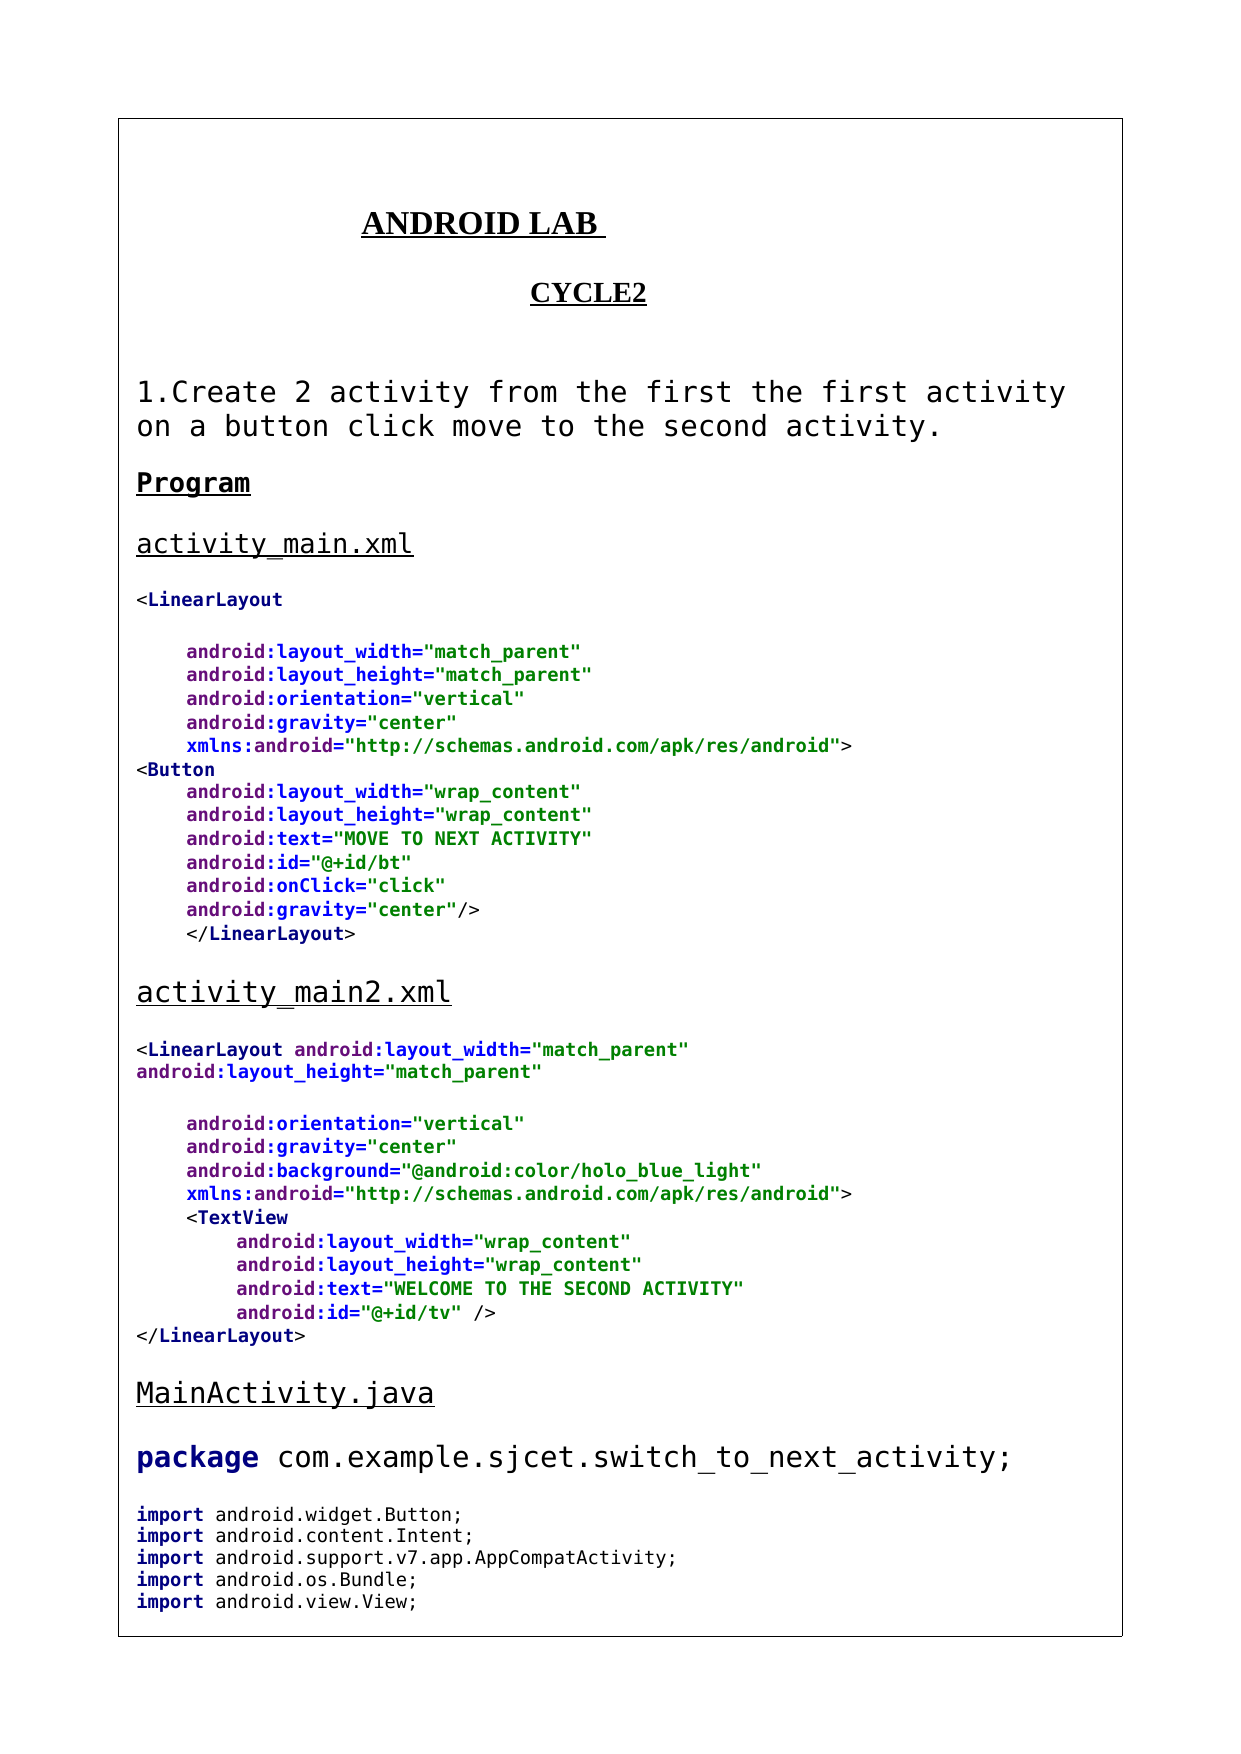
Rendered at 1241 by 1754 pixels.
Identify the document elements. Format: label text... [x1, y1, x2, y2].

text android:background="@android:color/holo_blue_light" [136, 1160, 1104, 1183]
text </LinearLayout> [136, 1325, 1104, 1347]
text android:gravity="center" [136, 1136, 1104, 1160]
text import android.widget.Button; [136, 1503, 1104, 1525]
text import android.view.View; [136, 1591, 1104, 1613]
text <TextView [136, 1207, 1104, 1231]
text android:layout_height="match_parent" [136, 664, 1104, 688]
text android:gravity="center" [136, 712, 1104, 735]
text android:id="@+id/bt" [136, 852, 1104, 875]
text android:layout_height="wrap_content" [136, 1254, 1104, 1278]
text ANDROID LAB [136, 203, 1104, 242]
text android:layout_width="wrap_content" [136, 1231, 1104, 1254]
text <LinearLayout android:layout_width="match_parent" android:layout_height="match_parent" [136, 1039, 1104, 1083]
text Program [136, 467, 1104, 499]
text android:orientation="vertical" [136, 1112, 1104, 1136]
text package com.example.sjcet.switch_to_next_activity; [136, 1440, 1104, 1474]
text android:onClick="click" [136, 875, 1104, 899]
text 1.Create 2 activity from the first the first activity on a button click move to the second activity. [136, 376, 1104, 444]
text android:text="MOVE TO NEXT ACTIVITY" [136, 828, 1104, 852]
text android:text="WELCOME TO THE SECOND ACTIVITY" [136, 1278, 1104, 1302]
text android:layout_width="wrap_content" [136, 781, 1104, 804]
text android:layout_height="wrap_content" [136, 804, 1104, 828]
text xmlns:android="http://schemas.android.com/apk/res/android"> [136, 735, 1104, 759]
text <LinearLayout [136, 589, 1104, 611]
text </LinearLayout> [136, 923, 1104, 946]
text CYCLE2 [136, 275, 1104, 309]
text activity_main2.xml [136, 976, 1104, 1010]
text android:id="@+id/tv" /> [136, 1302, 1104, 1325]
text import android.os.Bundle; [136, 1569, 1104, 1591]
text android:layout_width="match_parent" [136, 641, 1104, 664]
text MainActivity.java [136, 1377, 1104, 1411]
text activity_main.xml [136, 528, 1104, 560]
text import android.content.Intent; [136, 1525, 1104, 1547]
text <Button [136, 759, 1104, 781]
text import android.support.v7.app.AppCompatActivity; [136, 1547, 1104, 1569]
text xmlns:android="http://schemas.android.com/apk/res/android"> [136, 1183, 1104, 1207]
text android:gravity="center"/> [136, 899, 1104, 923]
text android:orientation="vertical" [136, 688, 1104, 712]
